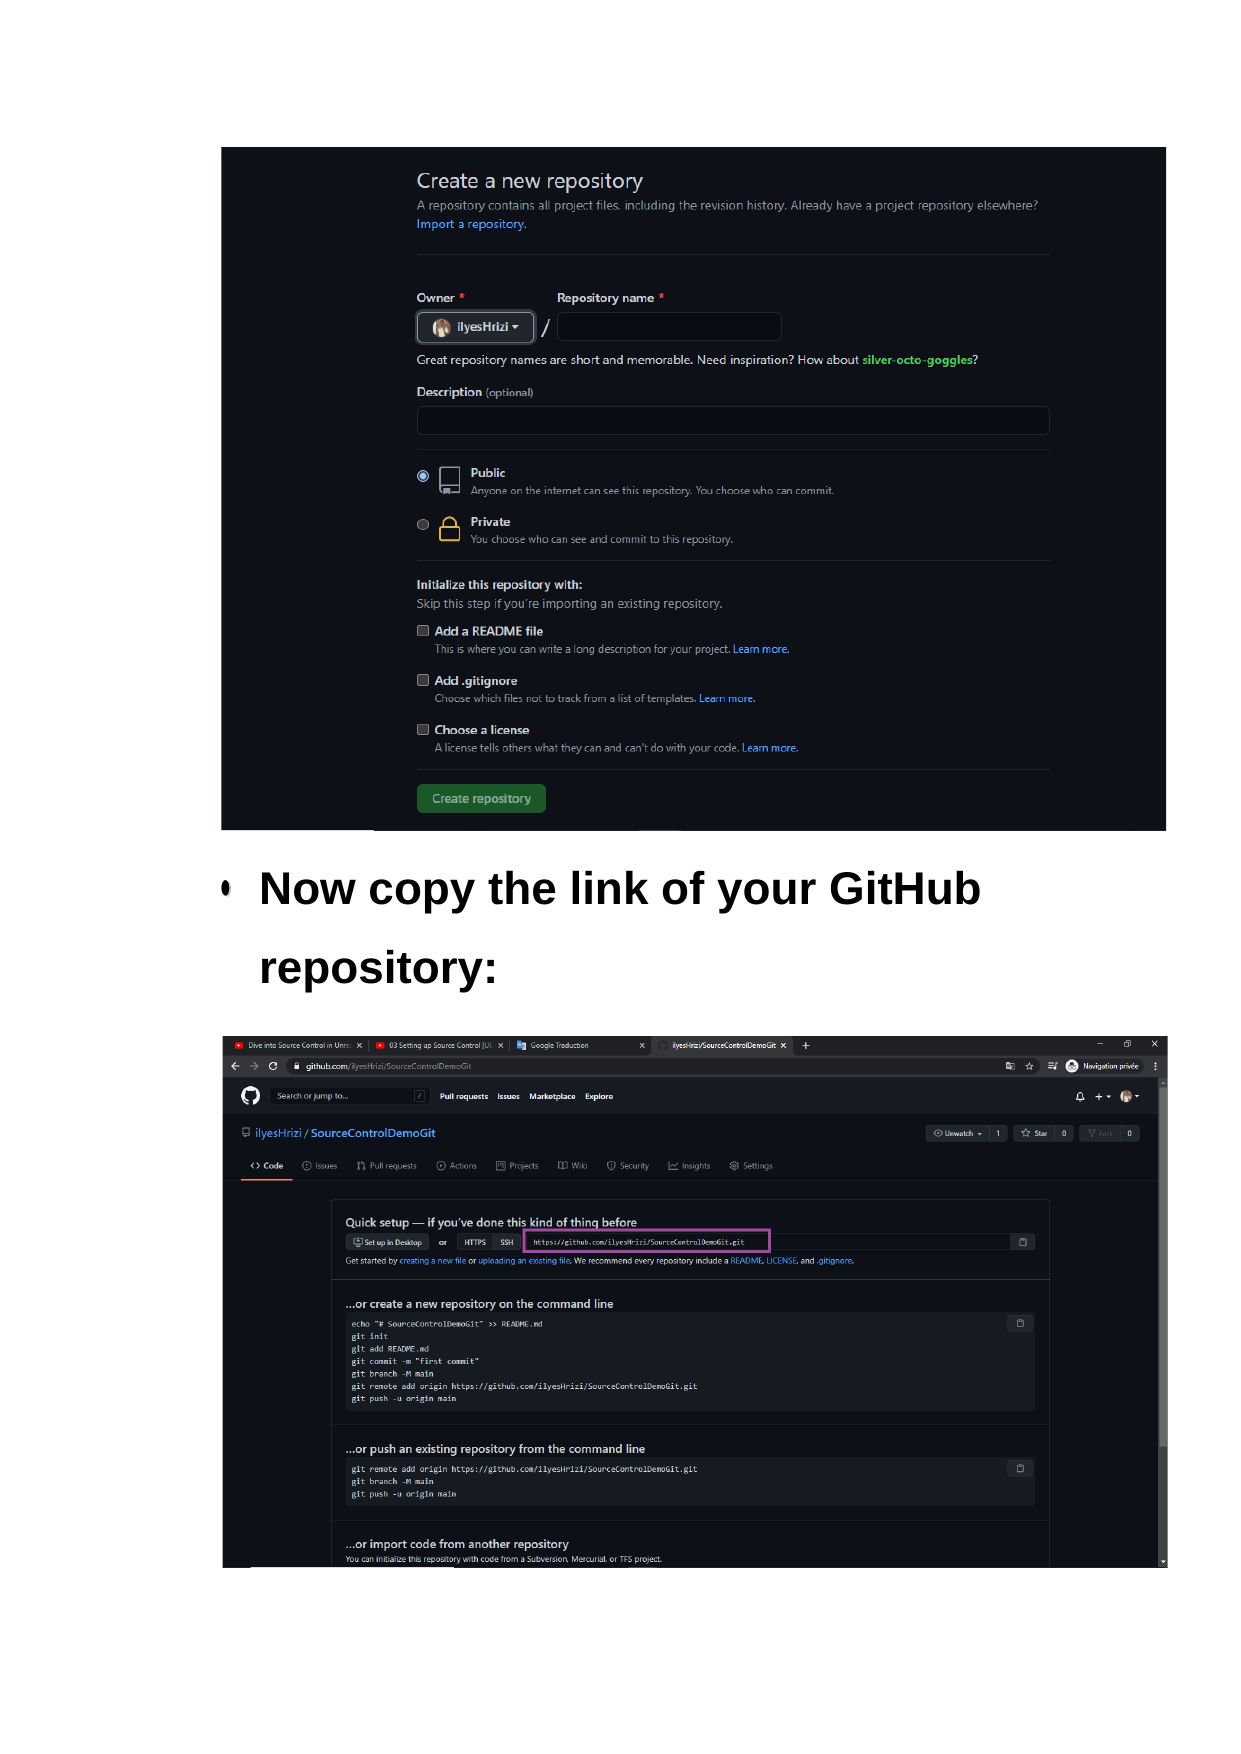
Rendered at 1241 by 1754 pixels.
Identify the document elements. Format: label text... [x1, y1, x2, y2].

list Now copy the link of your GitHub repository: [221, 861, 1093, 993]
